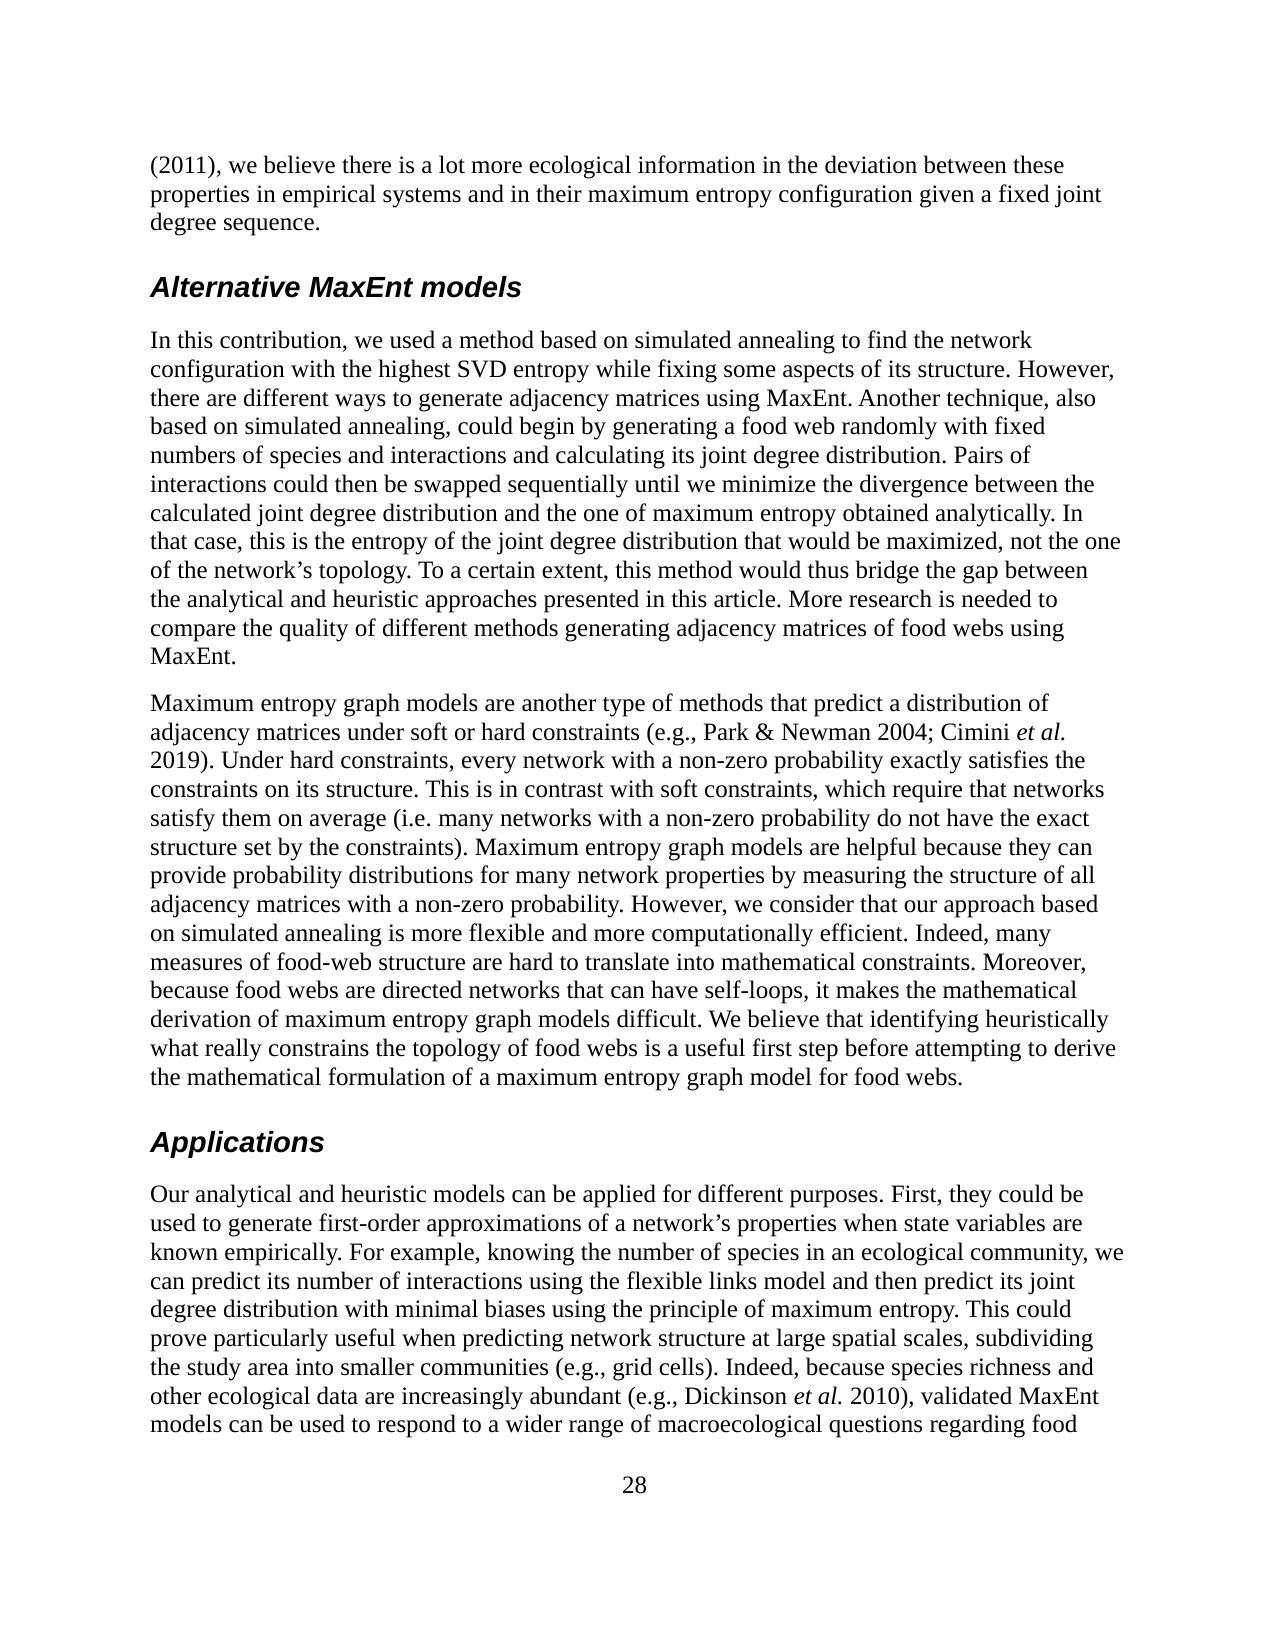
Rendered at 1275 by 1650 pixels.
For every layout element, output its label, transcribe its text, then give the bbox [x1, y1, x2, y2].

text (2011), we believe there is a lot more ecological information in the deviation between these properties in empirical systems and in their maximum entropy configuration given a fixed joint degree sequence. [150, 150, 1125, 236]
subtitle Alternative MaxEnt models [150, 270, 1125, 304]
text Maximum entropy graph models are another type of methods that predict a distribution of adjacency matrices under soft or hard constraints (e.g., Park & Newman 2004; Cimini et al. 2019). Under hard constraints, every network with a non-zero probability exactly satisfies the constraints on its structure. This is in contrast with soft constraints, which require that networks satisfy them on average (i.e. many networks with a non-zero probability do not have the exact structure set by the constraints). Maximum entropy graph models are helpful because they can provide probability distributions for many network properties by measuring the structure of all adjacency matrices with a non-zero probability. However, we consider that our approach based on simulated annealing is more flexible and more computationally efficient. Indeed, many measures of food-web structure are hard to translate into mathematical constraints. Moreover, because food webs are directed networks that can have self-loops, it makes the mathematical derivation of maximum entropy graph models difficult. We believe that identifying heuristically what really constrains the topology of food webs is a useful first step before attempting to derive the mathematical formulation of a maximum entropy graph model for food webs. [150, 688, 1125, 1091]
text In this contribution, we used a method based on simulated annealing to find the network configuration with the highest SVD entropy while fixing some aspects of its structure. However, there are different ways to generate adjacency matrices using MaxEnt. Another technique, also based on simulated annealing, could begin by generating a food web randomly with fixed numbers of species and interactions and calculating its joint degree distribution. Pairs of interactions could then be swapped sequentially until we minimize the divergence between the calculated joint degree distribution and the one of maximum entropy obtained analytically. In that case, this is the entropy of the joint degree distribution that would be maximized, not the one of the network’s topology. To a certain extent, this method would thus bridge the gap between the analytical and heuristic approaches presented in this article. More research is needed to compare the quality of different methods generating adjacency matrices of food webs using MaxEnt. [150, 325, 1125, 670]
text Our analytical and heuristic models can be applied for different purposes. First, they could be used to generate first-order approximations of a network’s properties when state variables are known empirically. For example, knowing the number of species in an ecological community, we can predict its number of interactions using the flexible links model and then predict its joint degree distribution with minimal biases using the principle of maximum entropy. This could prove particularly useful when predicting network structure at large spatial scales, subdividing the study area into smaller communities (e.g., grid cells). Indeed, because species richness and other ecological data are increasingly abundant (e.g., Dickinson et al. 2010), validated MaxEnt models can be used to respond to a wider range of macroecological questions regarding food [150, 1179, 1125, 1438]
subtitle Applications [150, 1124, 1125, 1158]
